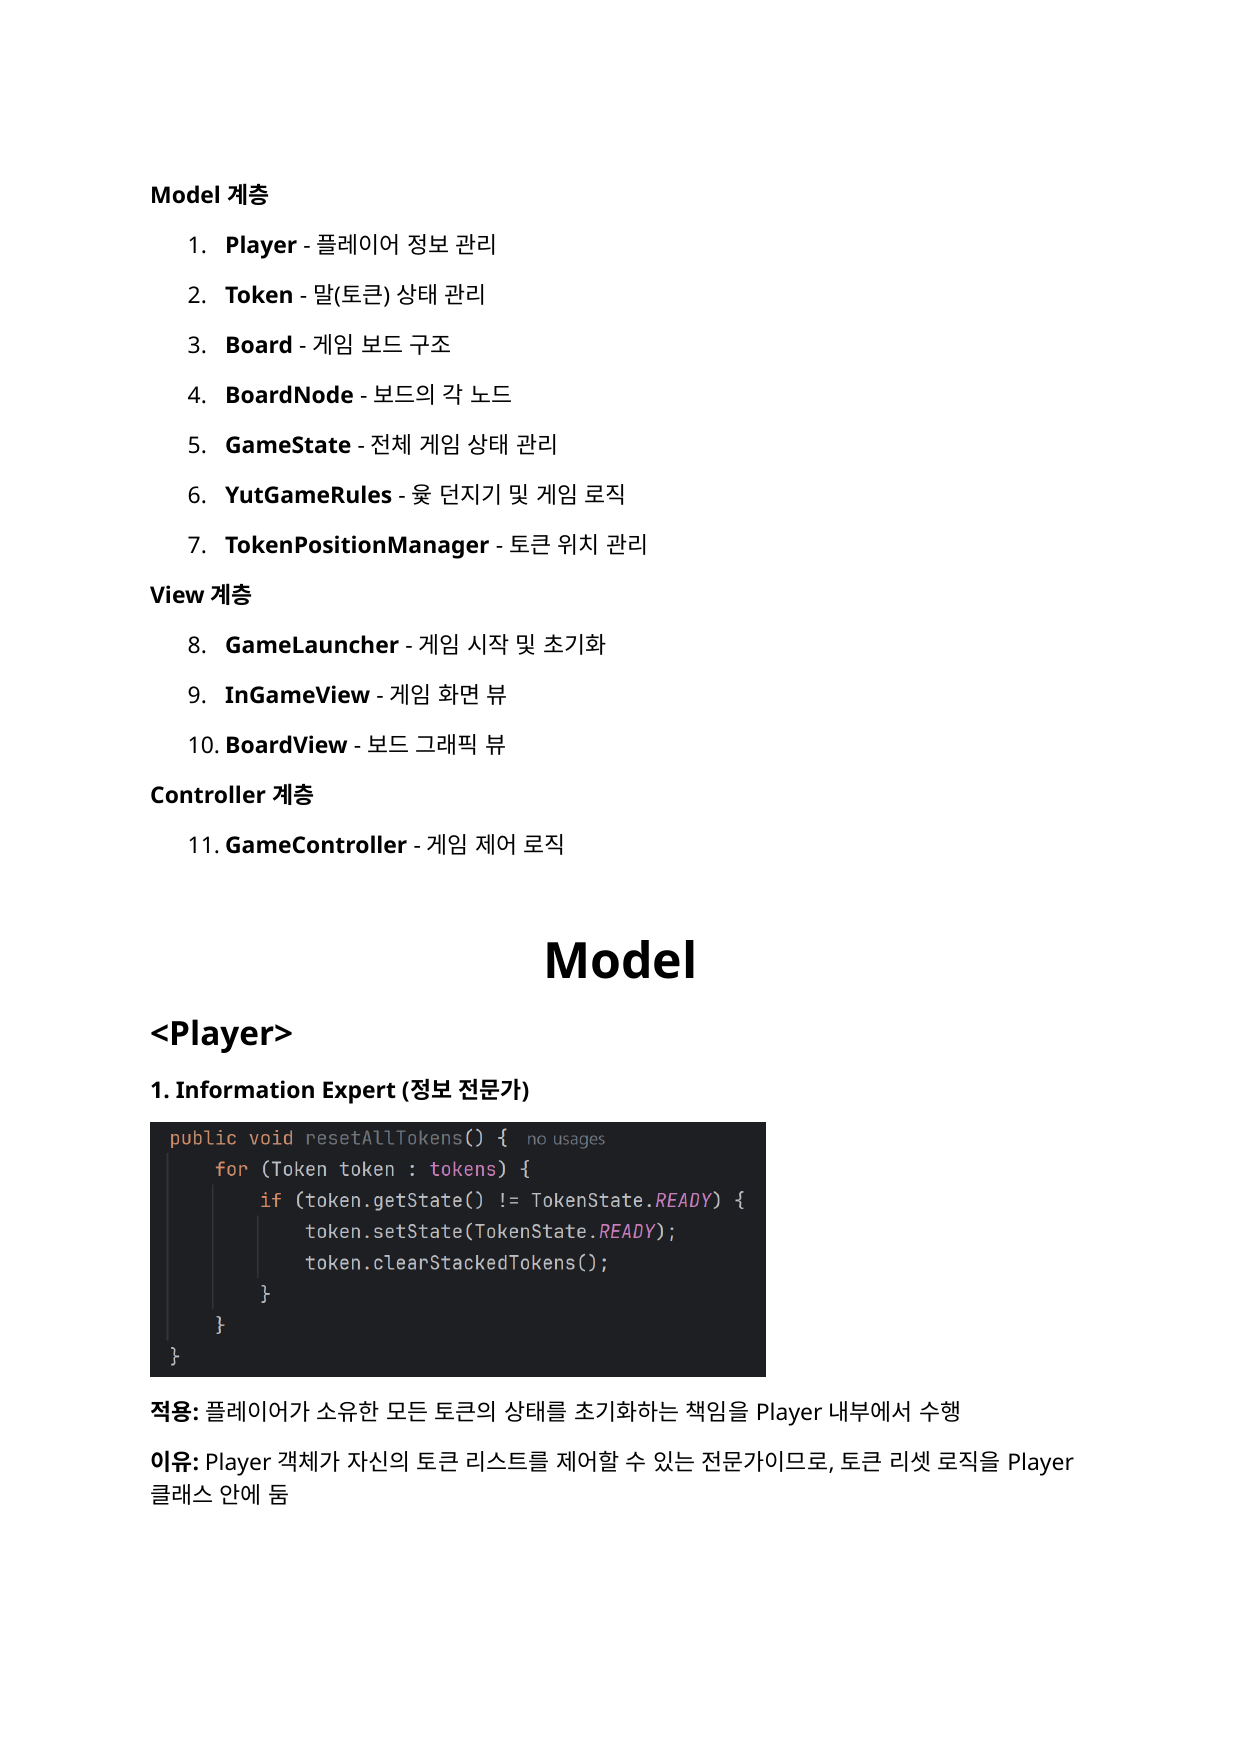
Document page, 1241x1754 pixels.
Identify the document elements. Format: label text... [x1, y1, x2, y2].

list InGameView - 게임 화면 뷰 [187, 677, 1090, 711]
list GameState - 전체 게임 상태 관리 [187, 427, 1090, 461]
list GameLauncher - 게임 시작 및 초기화 [187, 627, 1090, 661]
list TokenPositionManager - 토큰 위치 관리 [187, 527, 1090, 561]
list GameController - 게임 제어 로직 [187, 827, 1090, 861]
text 1. Information Expert (정보 전문가) [150, 1072, 1090, 1105]
text Model [150, 925, 1090, 993]
text View 계층 [150, 577, 1090, 611]
list YutGameRules - 윷 던지기 및 게임 로직 [187, 477, 1090, 511]
list BoardView - 보드 그래픽 뷰 [187, 727, 1090, 761]
text 이유: Player 객체가 자신의 토큰 리스트를 제어할 수 있는 전문가이므로, 토큰 리셋 로직을 Player 클래스 안에 둠 [150, 1443, 1090, 1510]
text 적용: 플레이어가 소유한 모든 토큰의 상태를 초기화하는 책임을 Player 내부에서 수행 [150, 1393, 1090, 1427]
list Token - 말(토큰) 상태 관리 [187, 277, 1090, 311]
list Board - 게임 보드 구조 [187, 327, 1090, 361]
text Controller 계층 [150, 777, 1090, 811]
list BoardNode - 보드의 각 노드 [187, 377, 1090, 411]
text Model 계층 [150, 177, 1090, 211]
list Player - 플레이어 정보 관리 [187, 227, 1090, 261]
text <Player> [150, 1010, 1090, 1055]
